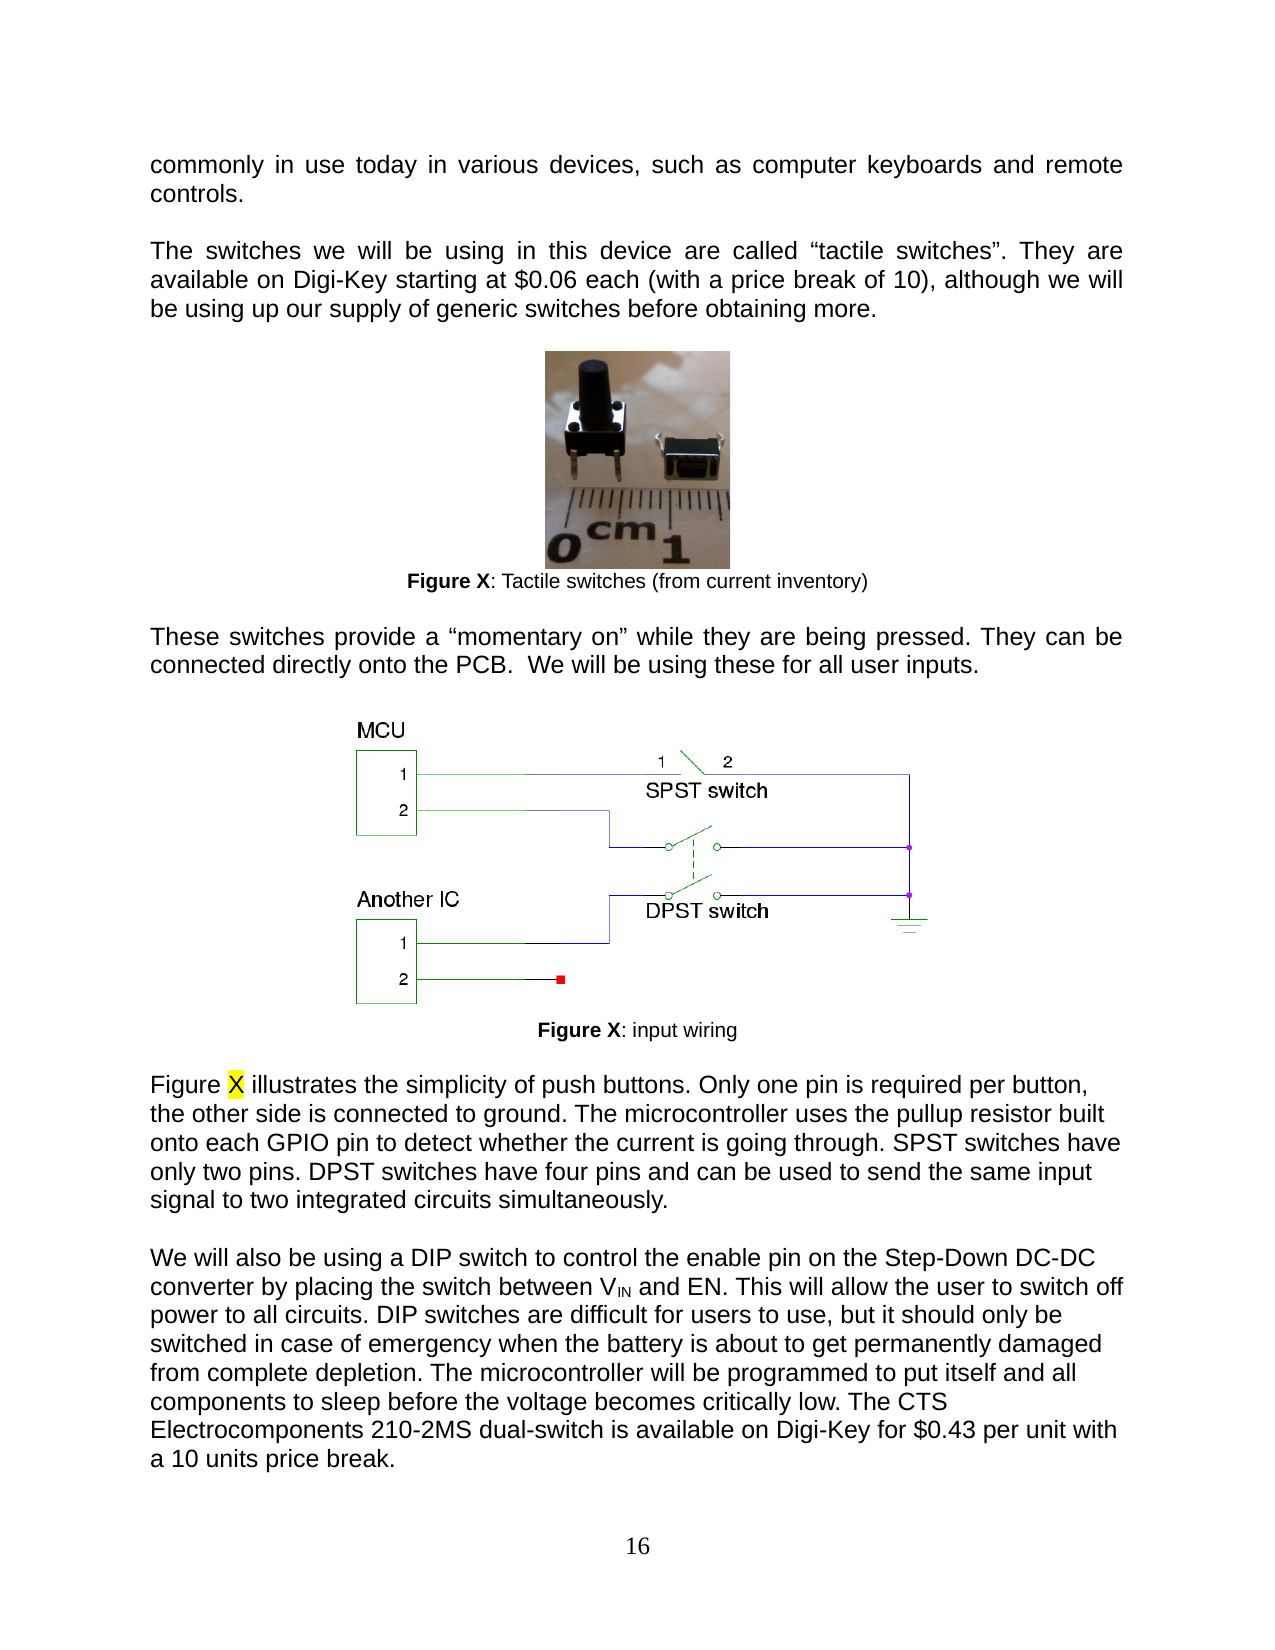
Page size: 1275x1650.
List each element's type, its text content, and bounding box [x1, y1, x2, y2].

text These switches provide a “momentary on” while they are being pressed. They can be connected directly onto the PCB. We will be using these for all user inputs. [150, 622, 1125, 679]
text Figure X: input wiring [150, 708, 1125, 1042]
text Figure X: Tactile switches (from current inventory) [150, 351, 1125, 593]
text Figure X illustrates the simplicity of push buttons. Only one pin is required per button, the other side is connected to ground. The microcontroller uses the pullup resistor built onto each GPIO pin to detect whether the current is going through. SPST switches have only two pins. DPST switches have four pins and can be used to send the same input signal to two integrated circuits simultaneously. [150, 1070, 1125, 1214]
text commonly in use today in various devices, such as computer keyboards and remote controls. [150, 150, 1125, 207]
text The switches we will be using in this device are called “tactile switches”. They are available on Digi-Key starting at $0.06 each (with a price break of 10), although we will be using up our supply of generic switches before obtaining more. [150, 236, 1125, 322]
text We will also be using a DIP switch to control the enable pin on the Step-Down DC-DC converter by placing the switch between VIN and EN. This will allow the user to switch off power to all circuits. DIP switches are difficult for users to use, but it should only be switched in case of emergency when the battery is about to get permanently damaged from complete depletion. The microcontroller will be programmed to put itself and all components to sleep before the voltage becomes critically low. The CTS Electrocomponents 210-2MS dual-switch is available on Digi-Key for $0.43 per unit with a 10 units price break. [150, 1243, 1125, 1473]
picture [340, 708, 935, 1018]
picture [545, 351, 731, 569]
